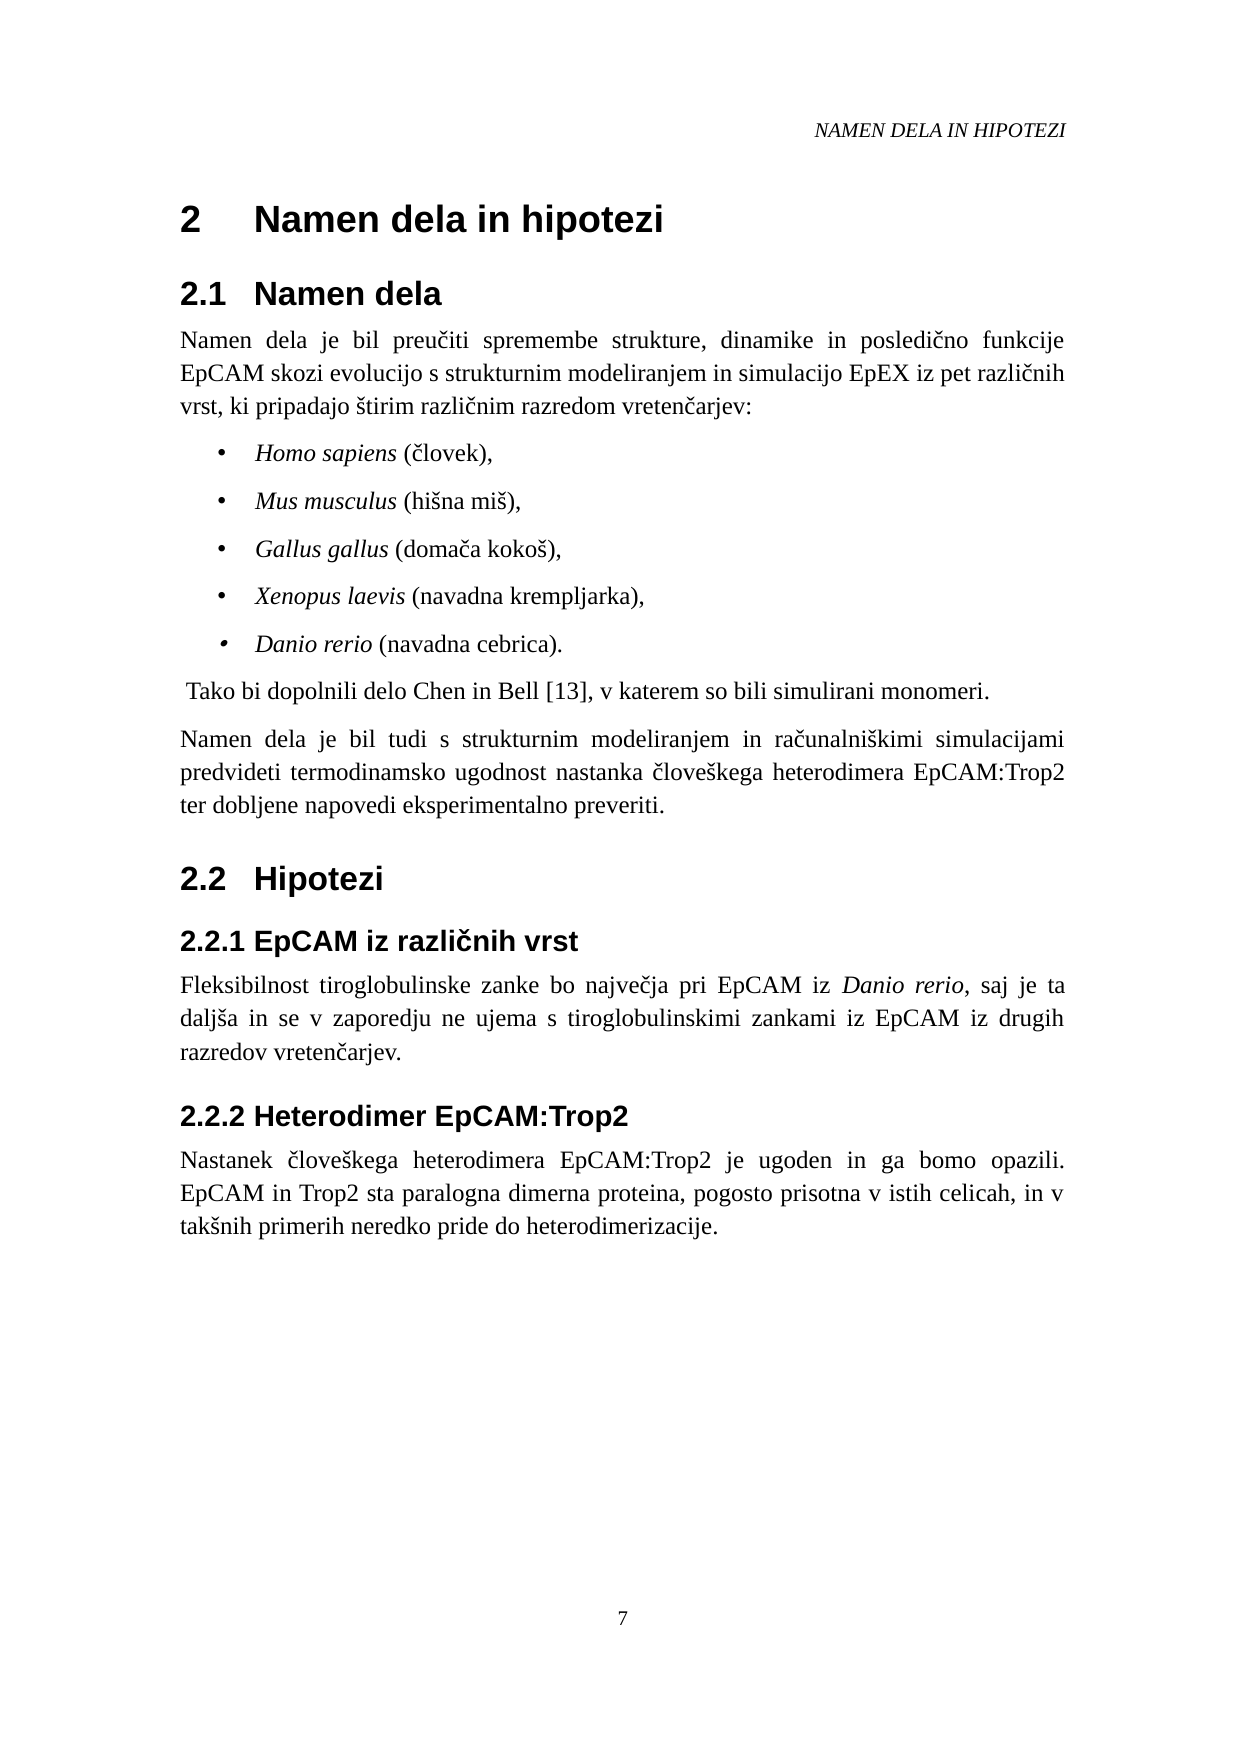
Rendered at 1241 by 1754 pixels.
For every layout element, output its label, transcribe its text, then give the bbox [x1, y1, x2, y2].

subtitle Namen dela [180, 274, 1066, 312]
list Homo sapiens (človek), [217, 438, 1066, 467]
text Namen dela je bil preučiti spremembe strukture, dinamike in posledično funkcije EpCAM skozi evolucijo s strukturnim modeliranjem in simulacijo EpEX iz pet različnih vrst, ki pripadajo štirim različnim razredom vretenčarjev: [180, 325, 1066, 419]
subtitle EpCAM iz različnih vrst [180, 924, 1066, 958]
subtitle Hipotezi [180, 858, 1066, 897]
list Mus musculus (hišna miš), [217, 486, 1066, 515]
text Tako bi dopolnili delo Chen in Bell [13], v katerem so bili simulirani monomeri. [180, 676, 1066, 705]
subtitle Heterodimer EpCAM:Trop2 [180, 1099, 1066, 1132]
subtitle Namen dela in hipotezi [180, 197, 1066, 240]
list Xenopus laevis (navadna krempljarka), [217, 581, 1066, 610]
text Namen dela je bil tudi s strukturnim modeliranjem in računalniškimi simulacijami predvideti termodinamsko ugodnost nastanka človeškega heterodimera EpCAM:Trop2 ter dobljene napovedi eksperimentalno preveriti. [180, 724, 1066, 819]
text Nastanek človeškega heterodimera EpCAM:Trop2 je ugoden in ga bomo opazili. EpCAM in Trop2 sta paralogna dimerna proteina, pogosto prisotna v istih celicah, in v takšnih primerih neredko pride do heterodimerizacije. [180, 1145, 1066, 1240]
text Fleksibilnost tiroglobulinske zanke bo največja pri EpCAM iz Danio rerio, saj je ta daljša in se v zaporedju ne ujema s tiroglobulinskimi zankami iz EpCAM iz drugih razredov vretenčarjev. [180, 971, 1066, 1065]
list Gallus gallus (domača kokoš), [217, 534, 1066, 562]
list Danio rerio (navadna cebrica). [217, 629, 1066, 658]
